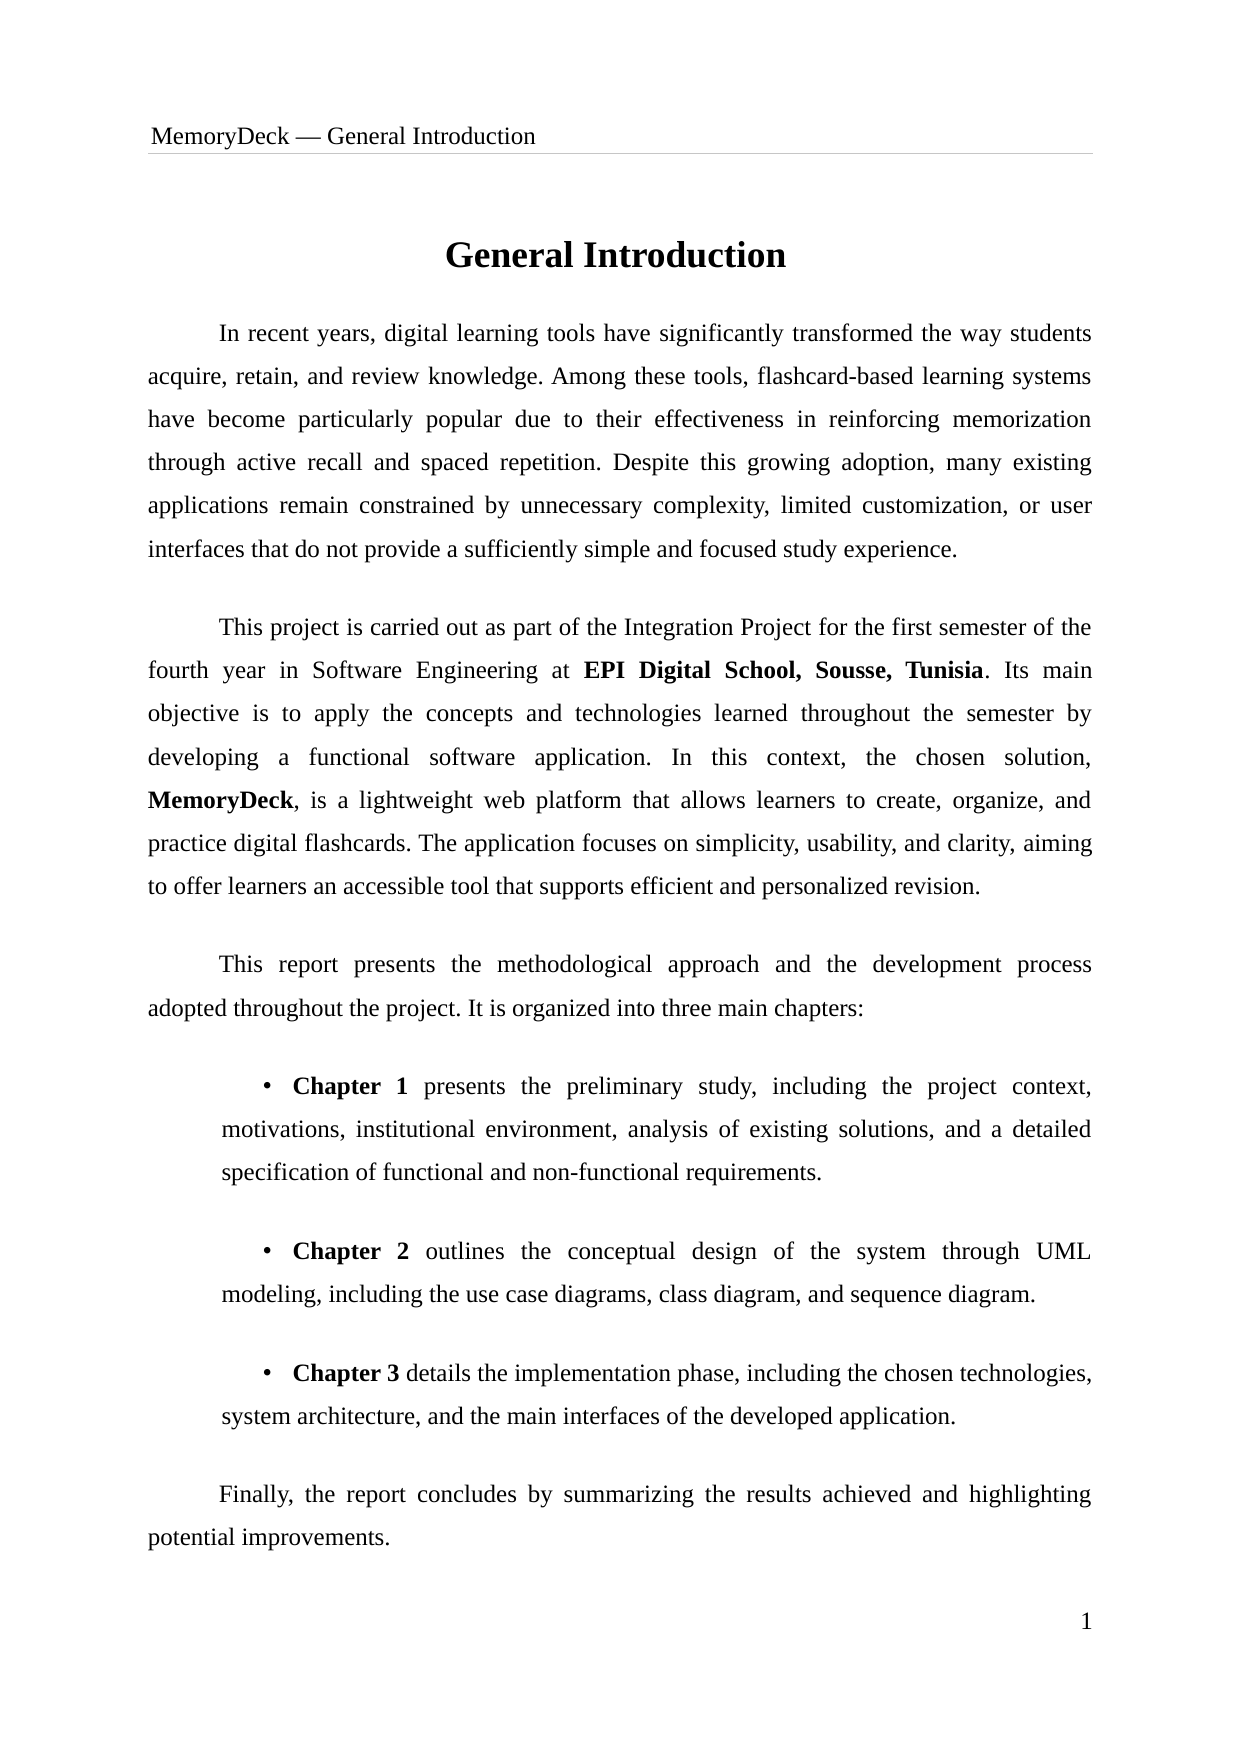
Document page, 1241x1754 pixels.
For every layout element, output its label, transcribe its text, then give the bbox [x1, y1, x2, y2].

list Chapter 1 presents the preliminary study, including the project context, motivations, institutional environment, analysis of existing solutions, and a detailed specification of functional and non-functional requirements. [192, 1071, 1093, 1186]
text This project is carried out as part of the Integration Project for the first semester of the fourth year in Software Engineering at EPI Digital School, Sousse, Tunisia. Its main objective is to apply the concepts and technologies learned throughout the semester by developing a functional software application. In this context, the chosen solution, MemoryDeck, is a lightweight web platform that allows learners to create, organize, and practice digital flashcards. The application focuses on simplicity, usability, and clarity, aiming to offer learners an accessible tool that supports efficient and personalized revision. [148, 612, 1093, 900]
list Chapter 2 outlines the conceptual design of the system through UML modeling, including the use case diagrams, class diagram, and sequence diagram. [192, 1236, 1093, 1308]
list Chapter 3 details the implementation phase, including the chosen technologies, system architecture, and the main interfaces of the developed application. [192, 1358, 1093, 1429]
text This report presents the methodological approach and the development process adopted throughout the project. It is organized into three main chapters: [148, 949, 1093, 1021]
text In recent years, digital learning tools have significantly transformed the way students acquire, retain, and review knowledge. Among these tools, flashcard-based learning systems have become particularly popular due to their effectiveness in reinforcing memorization through active recall and spaced repetition. Despite this growing adoption, many existing applications remain constrained by unnecessary complexity, limited customization, or user interfaces that do not provide a sufficiently simple and focused study experience. [148, 318, 1093, 562]
subtitle General Introduction [148, 232, 1093, 275]
text Finally, the report concludes by summarizing the results achieved and highlighting potential improvements. [148, 1479, 1093, 1551]
